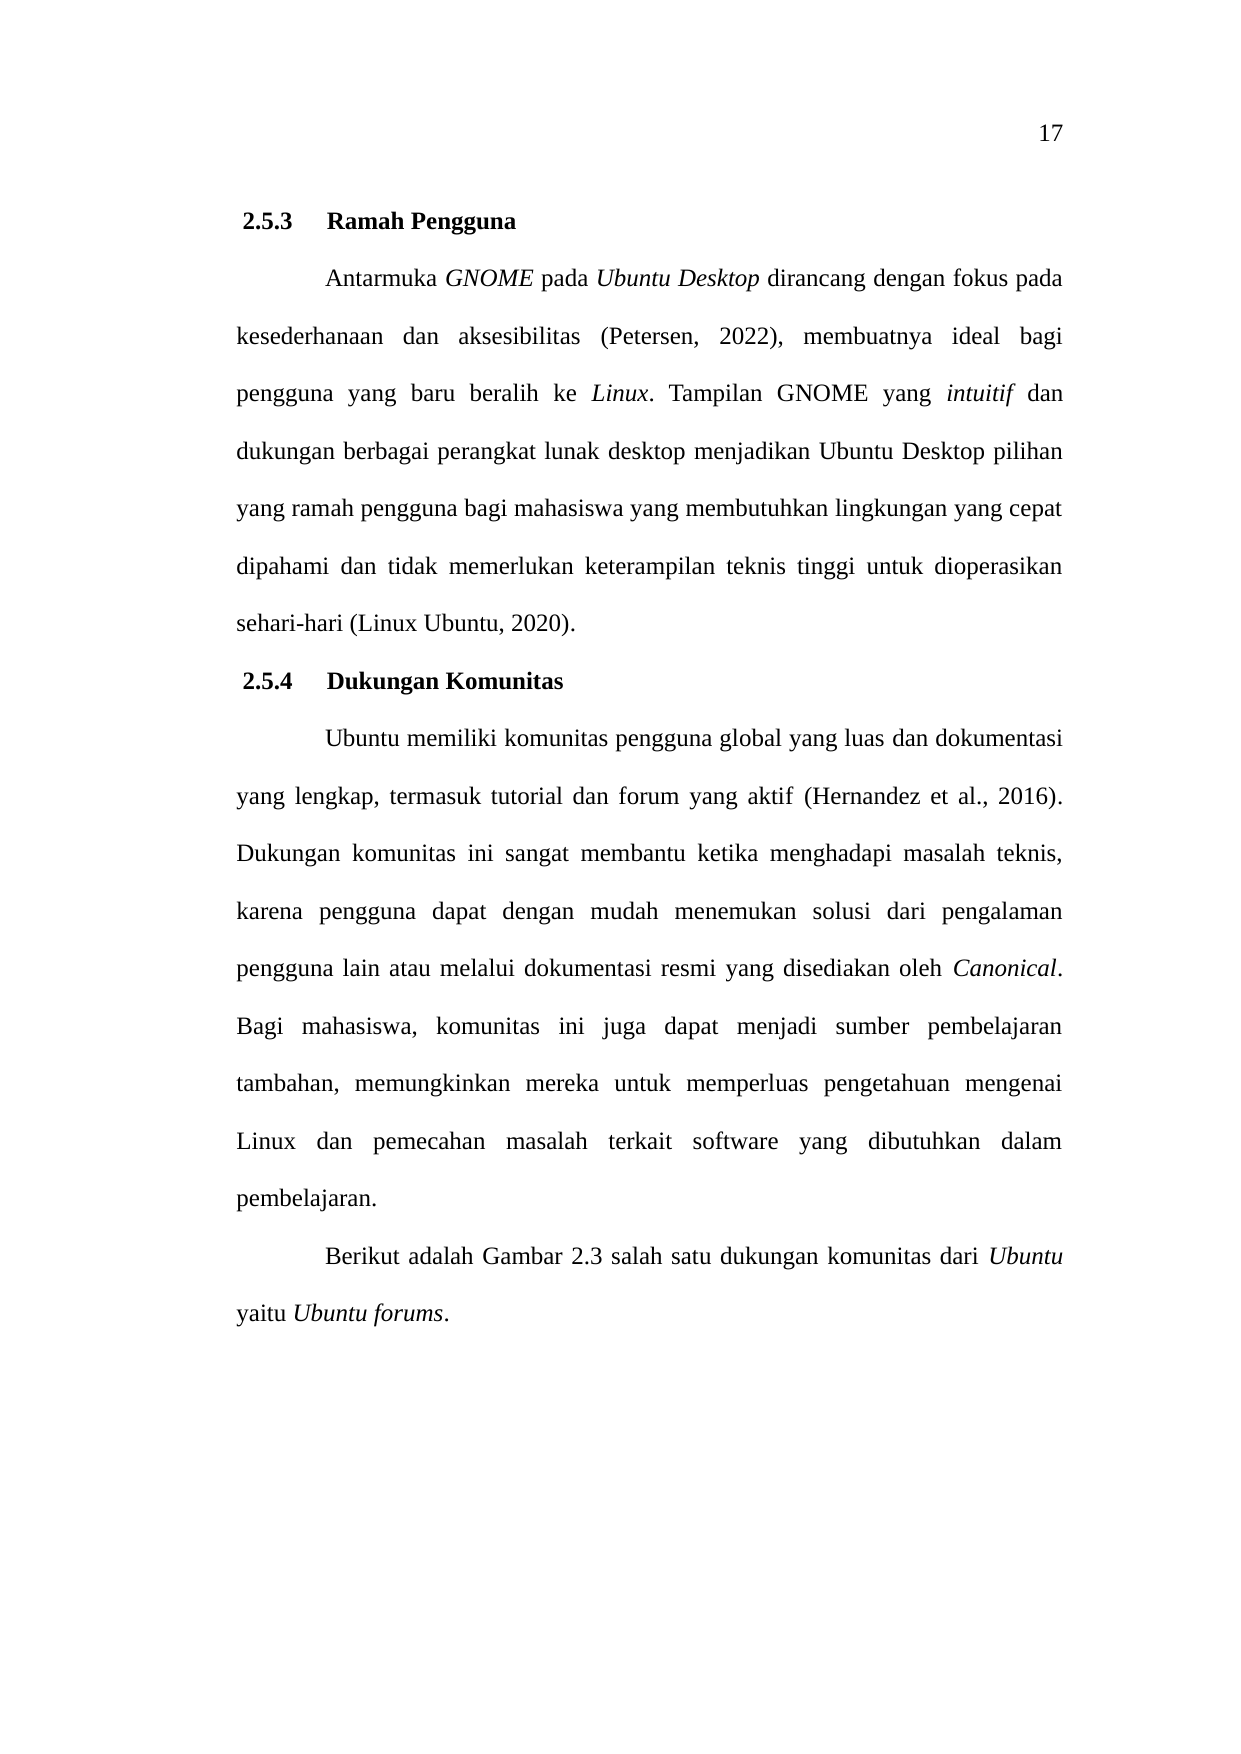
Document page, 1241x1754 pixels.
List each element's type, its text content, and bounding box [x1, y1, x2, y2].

text Antarmuka GNOME pada Ubuntu Desktop dirancang dengan fokus pada kesederhanaan dan aksesibilitas (Petersen, 2022), membuatnya ideal bagi pengguna yang baru beralih ke Linux. Tampilan GNOME yang intuitif dan dukungan berbagai perangkat lunak desktop menjadikan Ubuntu Desktop pilihan yang ramah pengguna bagi mahasiswa yang membutuhkan lingkungan yang cepat dipahami dan tidak memerlukan keterampilan teknis tinggi untuk dioperasikan sehari-hari (Linux Ubuntu, 2020)⁠. [236, 263, 1063, 637]
text Ubuntu memiliki komunitas pengguna global yang luas dan dokumentasi yang lengkap, termasuk tutorial dan forum yang aktif (Hernandez et al., 2016). Dukungan komunitas ini sangat membantu ketika menghadapi masalah teknis, karena pengguna dapat dengan mudah menemukan solusi dari pengalaman pengguna lain atau melalui dokumentasi resmi yang disediakan oleh Canonical. Bagi mahasiswa, komunitas ini juga dapat menjadi sumber pembelajaran tambahan, memungkinkan mereka untuk memperluas pengetahuan mengenai Linux dan pemecahan masalah terkait software yang dibutuhkan dalam pembelajaran. [236, 723, 1063, 1212]
text Berikut adalah Gambar 2.3 salah satu dukungan komunitas dari Ubuntu yaitu Ubuntu forums. [236, 1241, 1063, 1327]
subtitle Dukungan Komunitas [236, 666, 1063, 695]
subtitle Ramah Pengguna [236, 206, 1063, 235]
